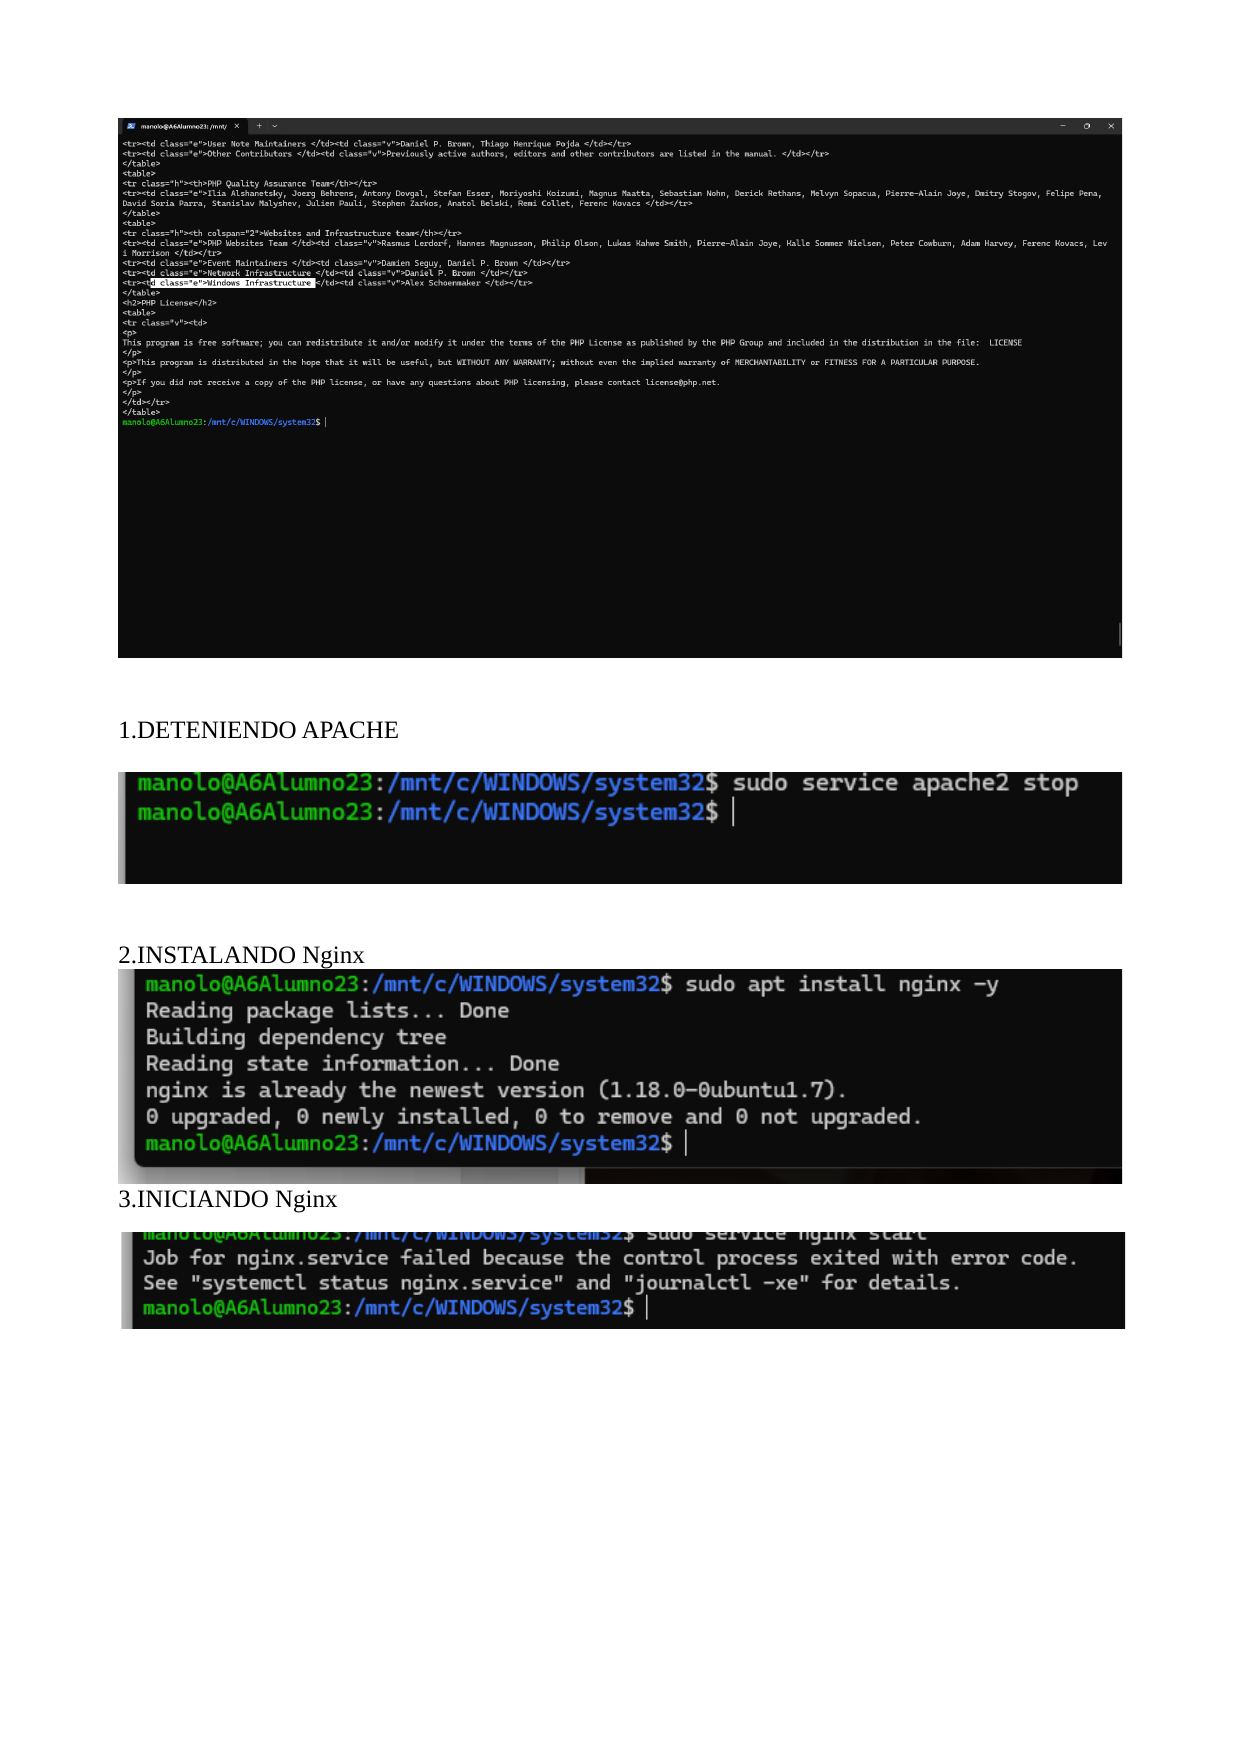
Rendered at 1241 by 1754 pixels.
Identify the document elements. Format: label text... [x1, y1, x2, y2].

text 1.DETENIENDO APACHE [118, 715, 1122, 744]
text 2.INSTALANDO Nginx [118, 941, 1122, 969]
picture [118, 772, 1123, 884]
picture [118, 969, 1123, 1184]
picture [121, 1232, 1126, 1329]
picture [118, 118, 1123, 658]
text 3.INICIANDO Nginx [118, 1184, 1122, 1212]
